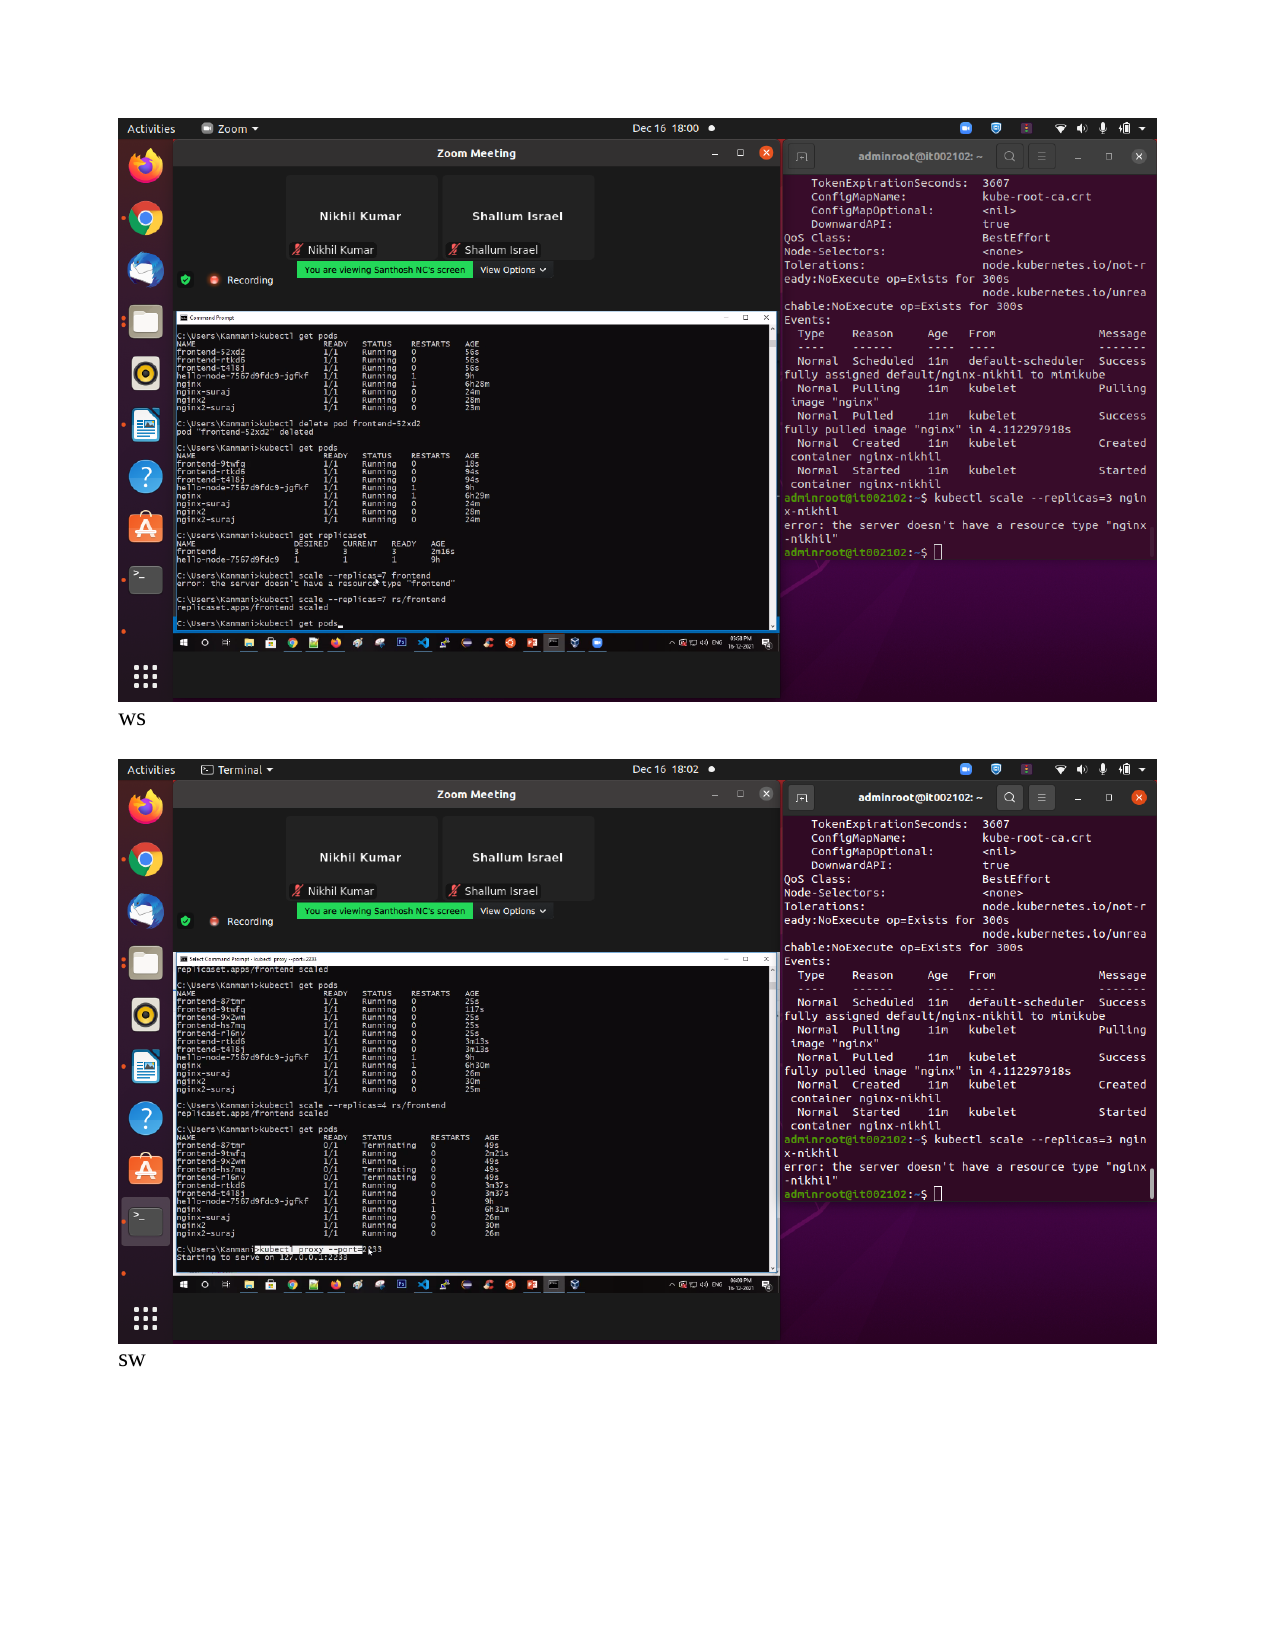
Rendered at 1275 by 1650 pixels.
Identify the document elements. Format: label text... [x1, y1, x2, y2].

picture [118, 118, 1157, 702]
picture [118, 759, 1157, 1344]
text ws [118, 702, 1157, 731]
text sw [118, 1344, 1157, 1372]
